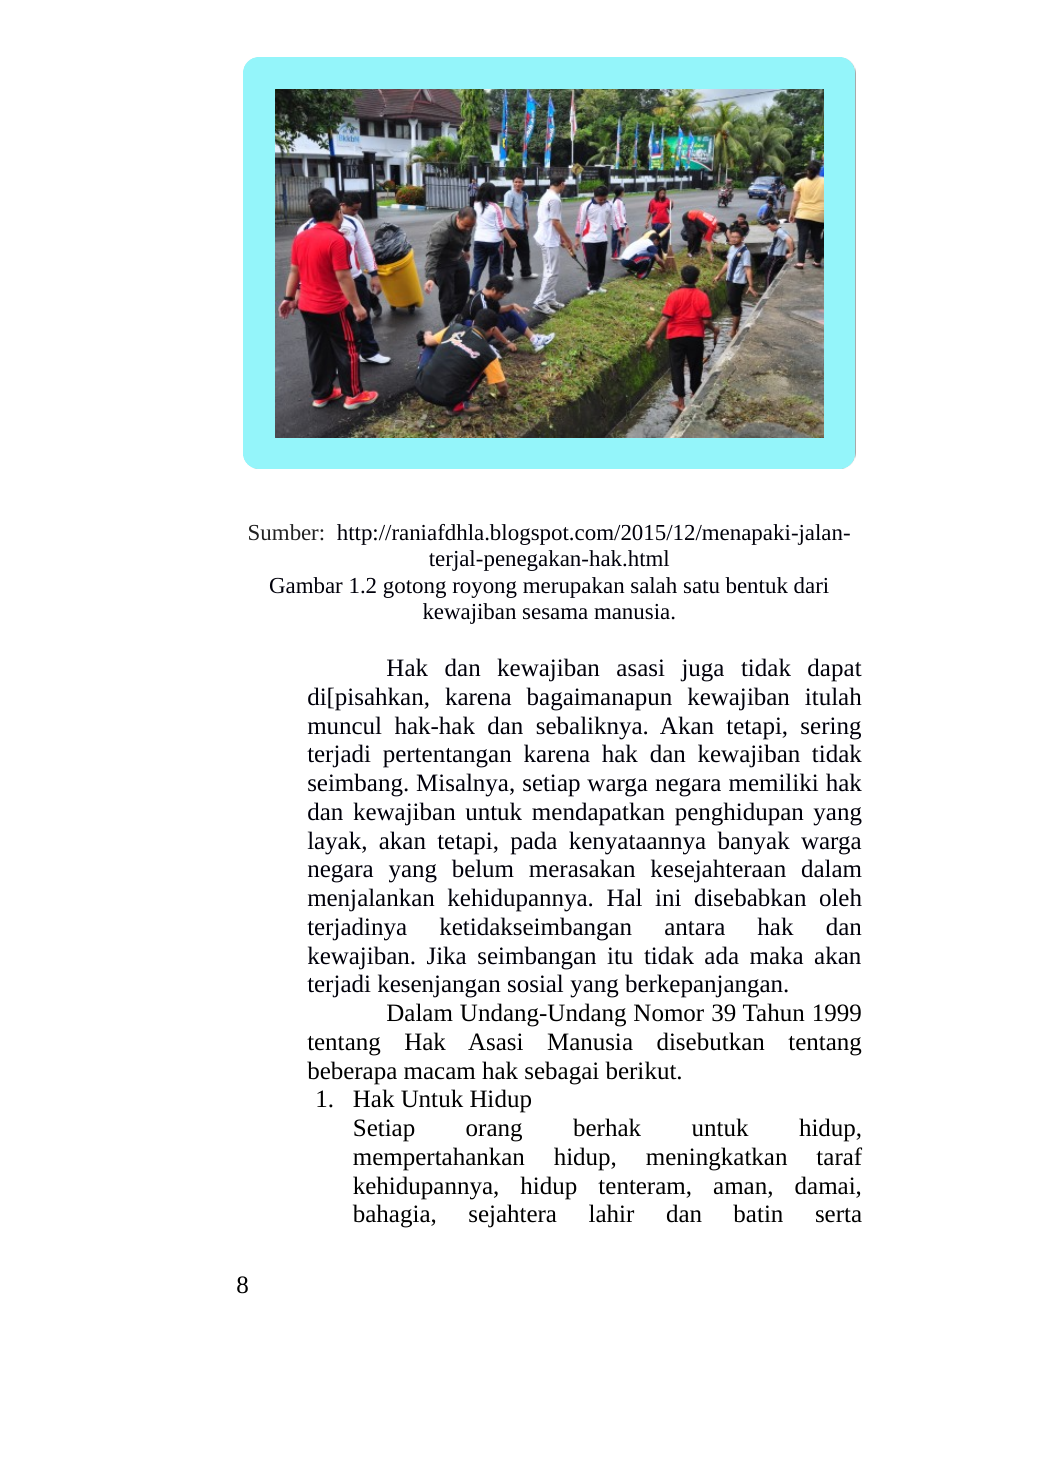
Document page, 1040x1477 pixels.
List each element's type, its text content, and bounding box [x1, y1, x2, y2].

text Dalam Undang-Undang Nomor 39 Tahun 1999 tentang Hak Asasi Manusia disebutkan tentang beberapa macam hak sebagai berikut. [307, 998, 862, 1084]
text Sumber: http://raniafdhla.blogspot.com/2015/12/menapaki-jalan-terjal-penegakan-hak.html [236, 519, 862, 572]
text Hak dan kewajiban asasi juga tidak dapat di[pisahkan, karena bagaimanapun kewajiban itulah muncul hak-hak dan sebaliknya. Akan tetapi, sering terjadi pertentangan karena hak dan kewajiban tidak seimbang. Misalnya, setiap warga negara memiliki hak dan kewajiban untuk mendapatkan penghidupan yang layak, akan tetapi, pada kenyataannya banyak warga negara yang belum merasakan kesejahteraan dalam menjalankan kehidupannya. Hal ini disebabkan oleh terjadinya ketidakseimbangan antara hak dan kewajiban. Jika seimbangan itu tidak ada maka akan terjadi kesenjangan sosial yang berkepanjangan. [307, 653, 862, 998]
picture [275, 89, 824, 438]
list Hak Untuk Hidup [315, 1084, 862, 1113]
text Gambar 1.2 gotong royong merupakan salah satu bentuk dari kewajiban sesama manusia. [236, 572, 862, 624]
list Setiap orang berhak untuk hidup, mempertahankan hidup, meningkatkan taraf kehidupannya, hidup tenteram, aman, damai, bahagia, sejahtera lahir dan batin serta [315, 1113, 862, 1228]
